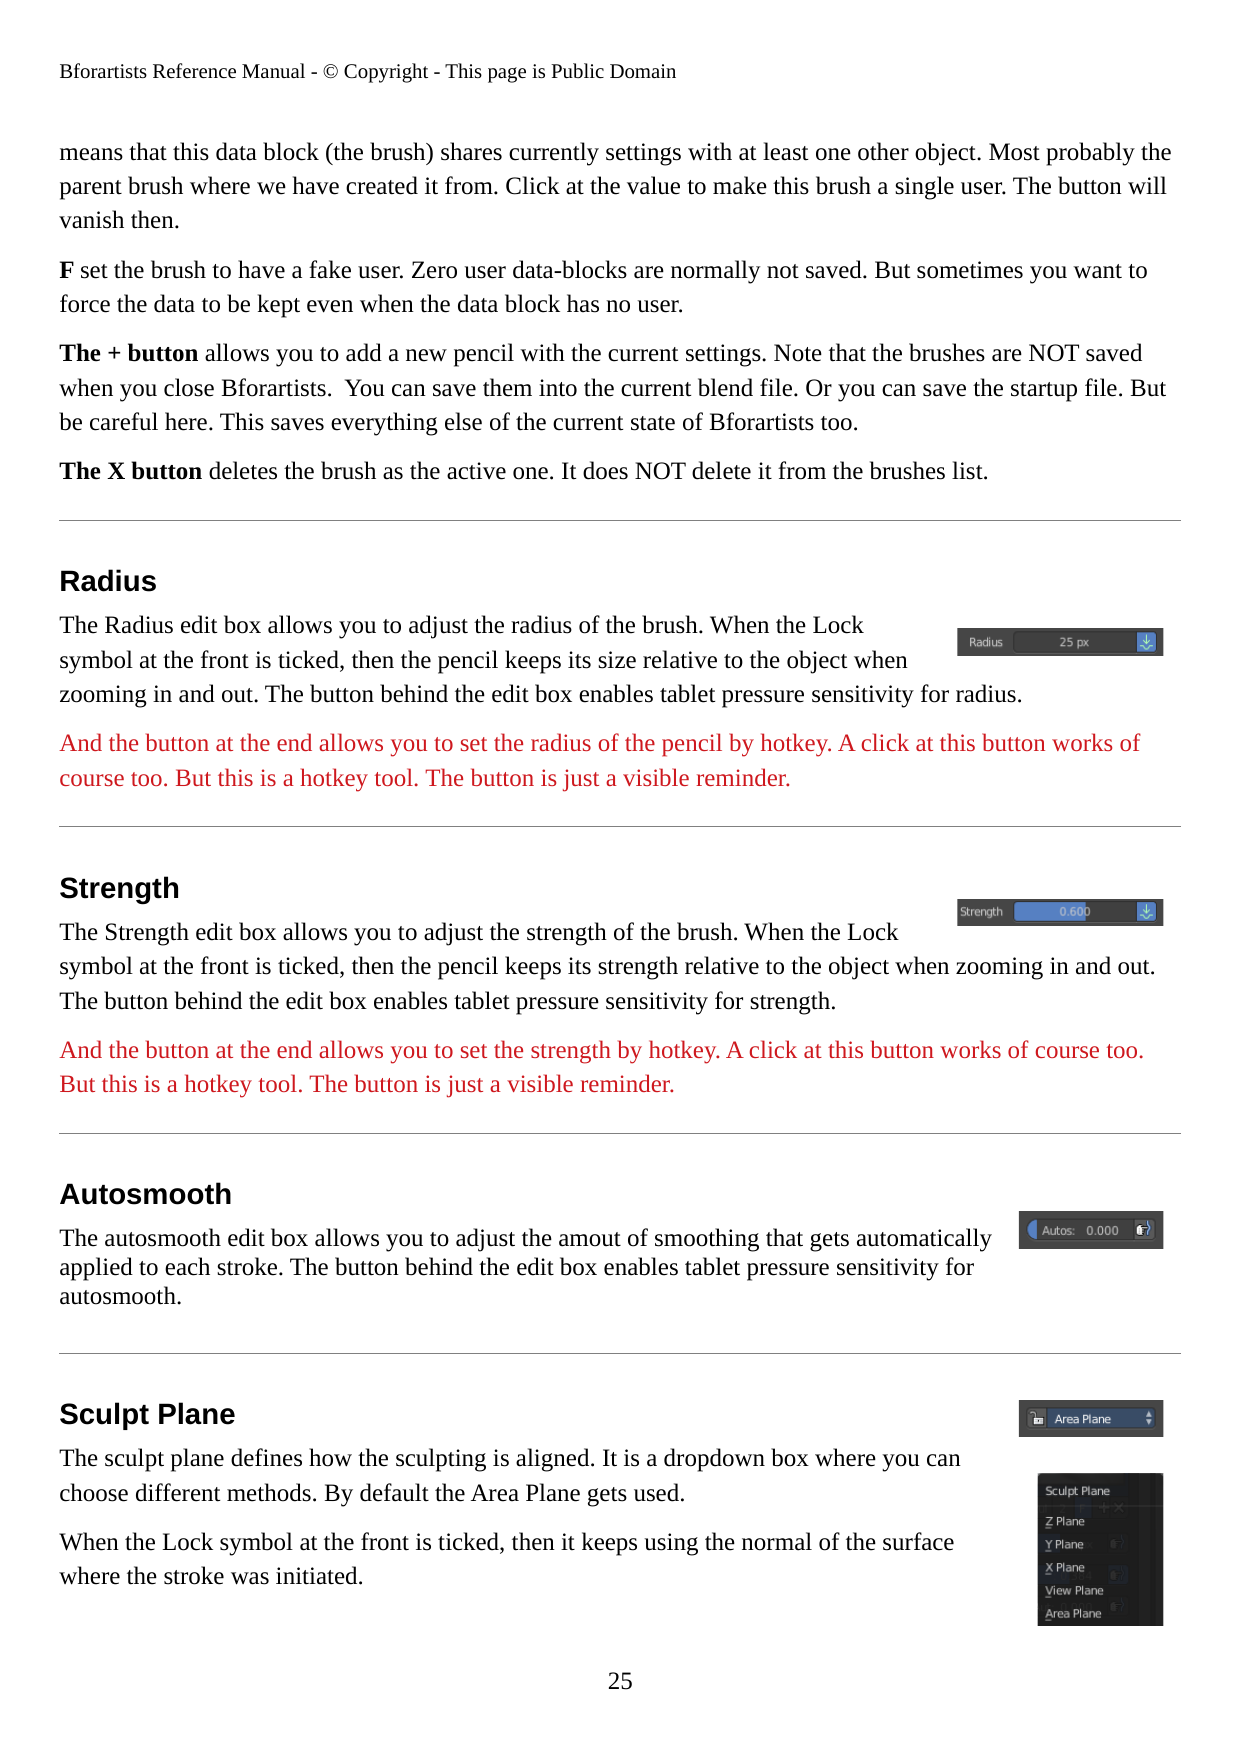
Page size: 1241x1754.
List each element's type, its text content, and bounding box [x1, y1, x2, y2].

text The + button allows you to add a new pencil with the current settings. Note that the brushes are NOT saved when you close Bforartists. You can save them into the current blend file. Or you can save the startup file. But be careful here. This saves everything else of the current state of Bforartists too. [59, 338, 1181, 436]
text When the Lock symbol at the front is ticked, then it keeps using the normal of the surface where the stroke was initiated. [59, 1527, 1037, 1590]
text And the button at the end allows you to set the strength by hotkey. A click at this button works of course too. But this is a hotkey tool. The button is just a visible reminder. [59, 1035, 1181, 1098]
subtitle Radius [59, 564, 1181, 598]
picture [957, 899, 1164, 926]
text The X button deletes the brush as the active one. It does NOT delete it from the brushes list. [59, 456, 1181, 485]
picture [957, 628, 1164, 656]
text The sculpt plane defines how the sculpting is aligned. It is a dropdown box where you can choose different methods. By default the Area Plane gets used. [59, 1443, 1181, 1507]
subtitle Sculpt Plane [59, 1397, 1181, 1431]
text The Strength edit box allows you to adjust the strength of the brush. When the Lock symbol at the front is ticked, then the pencil keeps its strength relative to the object when zooming in and out. The button behind the edit box enables tablet pressure sensitivity for strength. [59, 917, 1181, 1014]
picture [1037, 1473, 1164, 1626]
subtitle Strength [59, 871, 1181, 904]
text The Radius edit box allows you to adjust the radius of the brush. When the Lock symbol at the front is ticked, then the pencil keeps its size relative to the object when zooming in and out. The button behind the edit box enables tablet pressure sensitivity for radius. [59, 610, 1181, 708]
text F set the brush to have a fake user. Zero user data-blocks are normally not saved. But sometimes you want to force the data to be kept even when the data block has no user. [59, 255, 1181, 318]
text means that this data block (the brush) shares currently settings with at least one other object. Most probably the parent brush where we have created it from. Click at the value to make this brush a single user. The button will vanish then. [59, 137, 1181, 234]
subtitle Autosmooth [59, 1177, 1181, 1211]
picture [1018, 1211, 1164, 1249]
text And the button at the end allows you to set the radius of the pencil by hotkey. A click at this button works of course too. But this is a hotkey tool. The button is just a visible reminder. [59, 728, 1181, 792]
text The autosmooth edit box allows you to adjust the amout of smoothing that gets automatically applied to each stroke. The button behind the edit box enables tablet pressure sensitivity for autosmooth. [59, 1223, 1181, 1310]
picture [1018, 1400, 1164, 1437]
